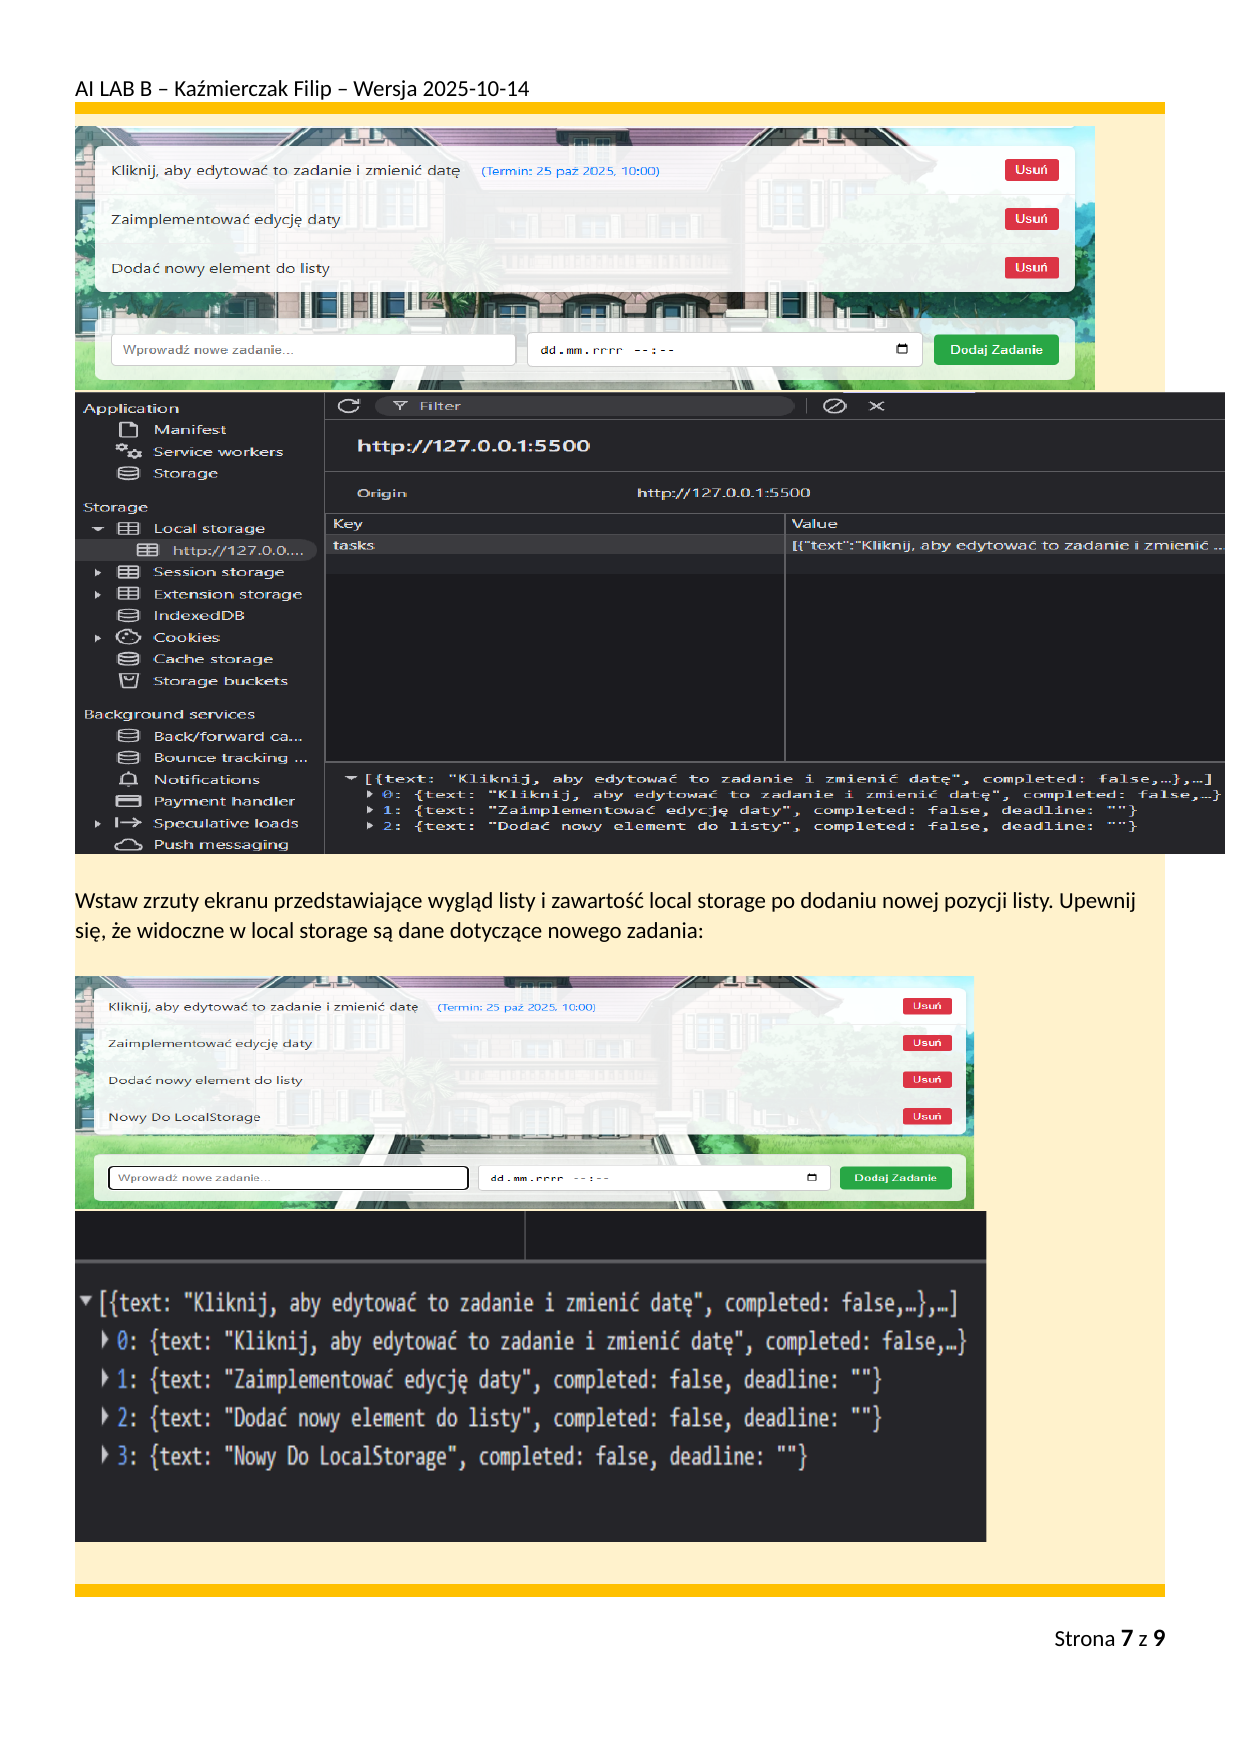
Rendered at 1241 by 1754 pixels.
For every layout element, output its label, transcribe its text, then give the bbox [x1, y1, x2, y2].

text Wstaw zrzuty ekranu przedstawiające wygląd listy i zawartość local storage po dodaniu nowej pozycji listy. Upewnij się, że widoczne w local storage są dane dotyczące nowego zadania: [75, 861, 1165, 922]
picture [75, 1211, 987, 1542]
picture [75, 392, 1225, 854]
picture [75, 976, 975, 1209]
picture [75, 126, 1095, 390]
